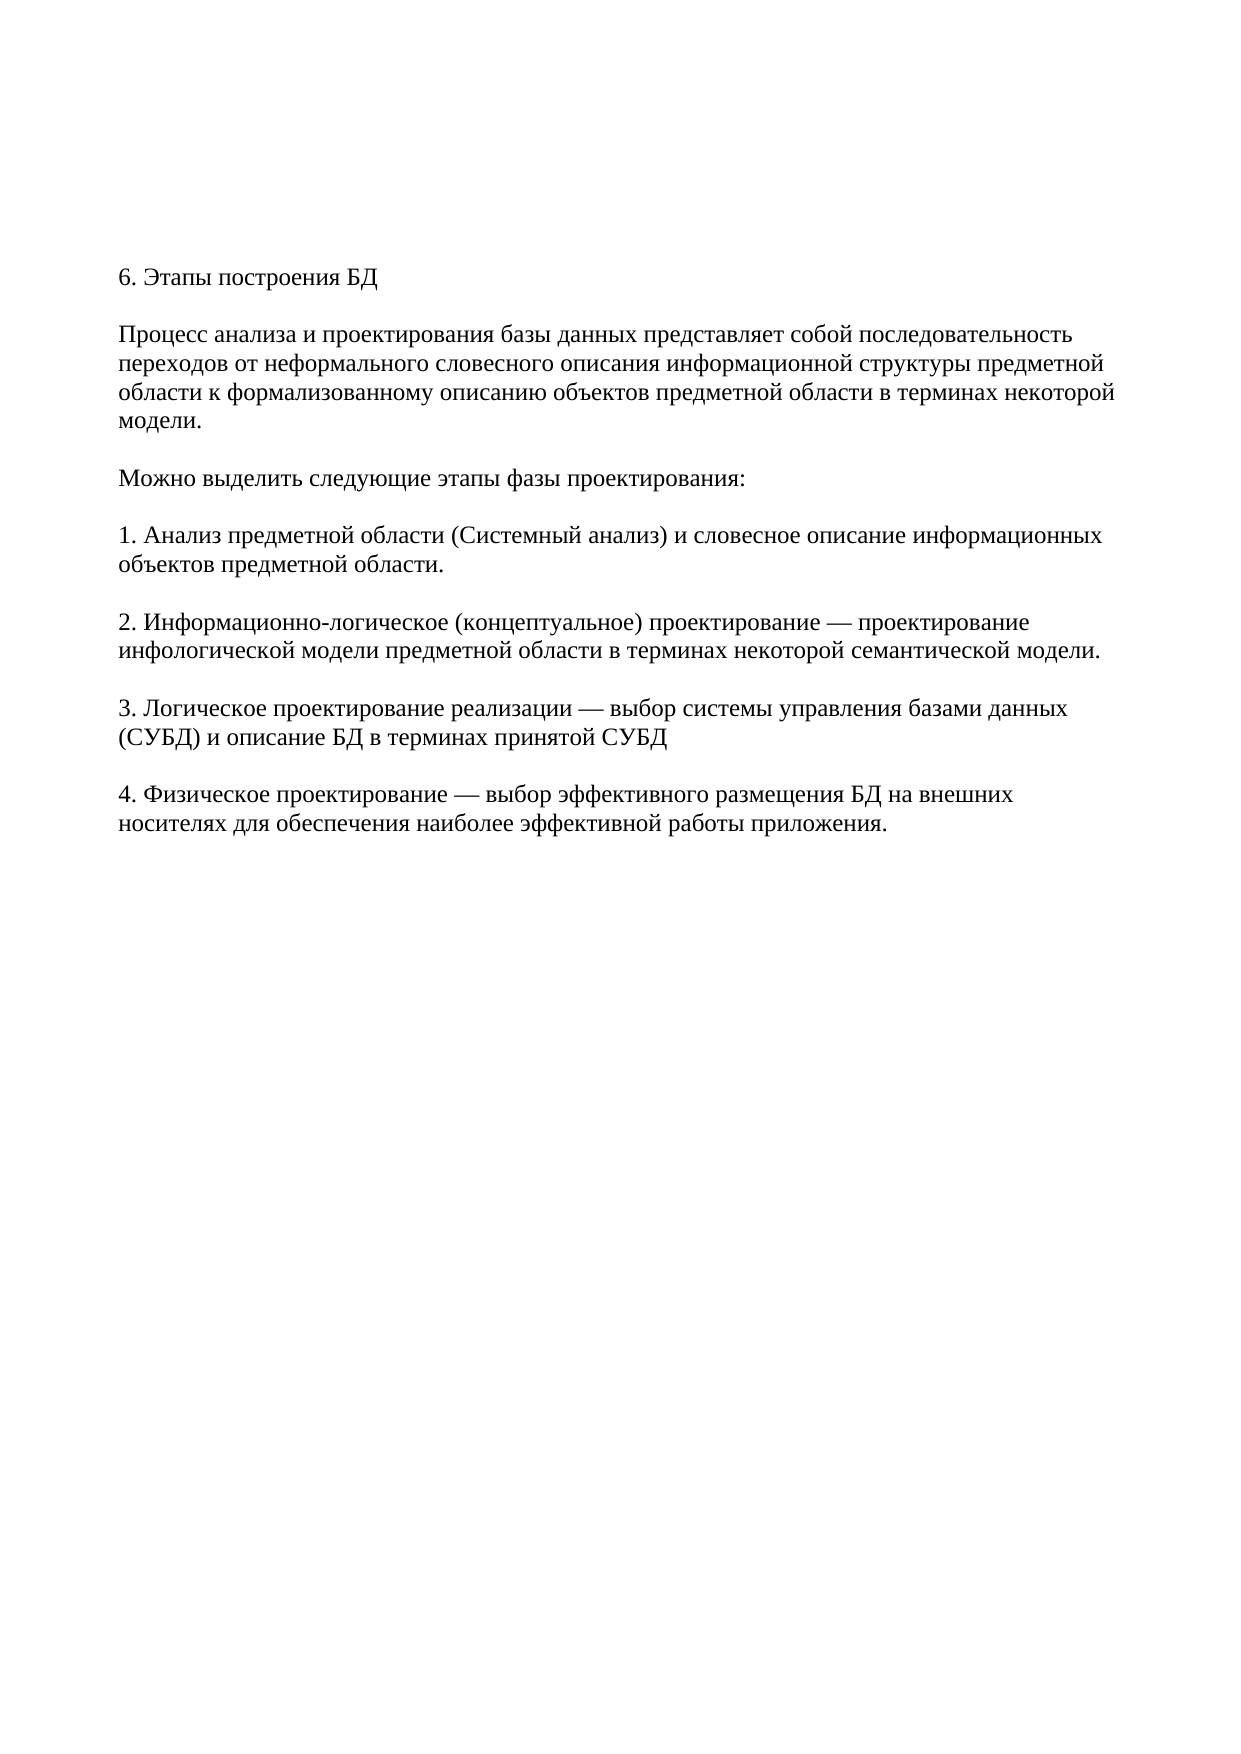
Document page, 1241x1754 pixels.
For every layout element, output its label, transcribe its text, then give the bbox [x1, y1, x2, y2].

text 1. Анализ предметной области (Системный анализ) и словесное описание информационных объектов предметной области. [118, 521, 1122, 578]
text 4. Физическое проектирование — выбор эффективного размещения БД на внешних носителях для обеспечения наиболее эффективной работы приложения. [118, 779, 1122, 837]
text 2. Информационно-логическое (концептуальное) проектирование — проектирование инфологической модели предметной области в терминах некоторой семантической модели. [118, 607, 1122, 664]
text 3. Логическое проектирование реализации — выбор системы управления базами данных (СУБД) и описание БД в терминах принятой СУБД [118, 693, 1122, 751]
text Можно выделить следующие этапы фазы проектирования: [118, 463, 1122, 492]
text 6. Этапы построения БД [118, 262, 1122, 291]
text Процесс анализа и проектирования базы данных представляет собой последовательность переходов от неформального словесного описания информационной структуры предметной области к формализованному описанию объектов предметной области в терминах некоторой модели. [118, 319, 1122, 434]
